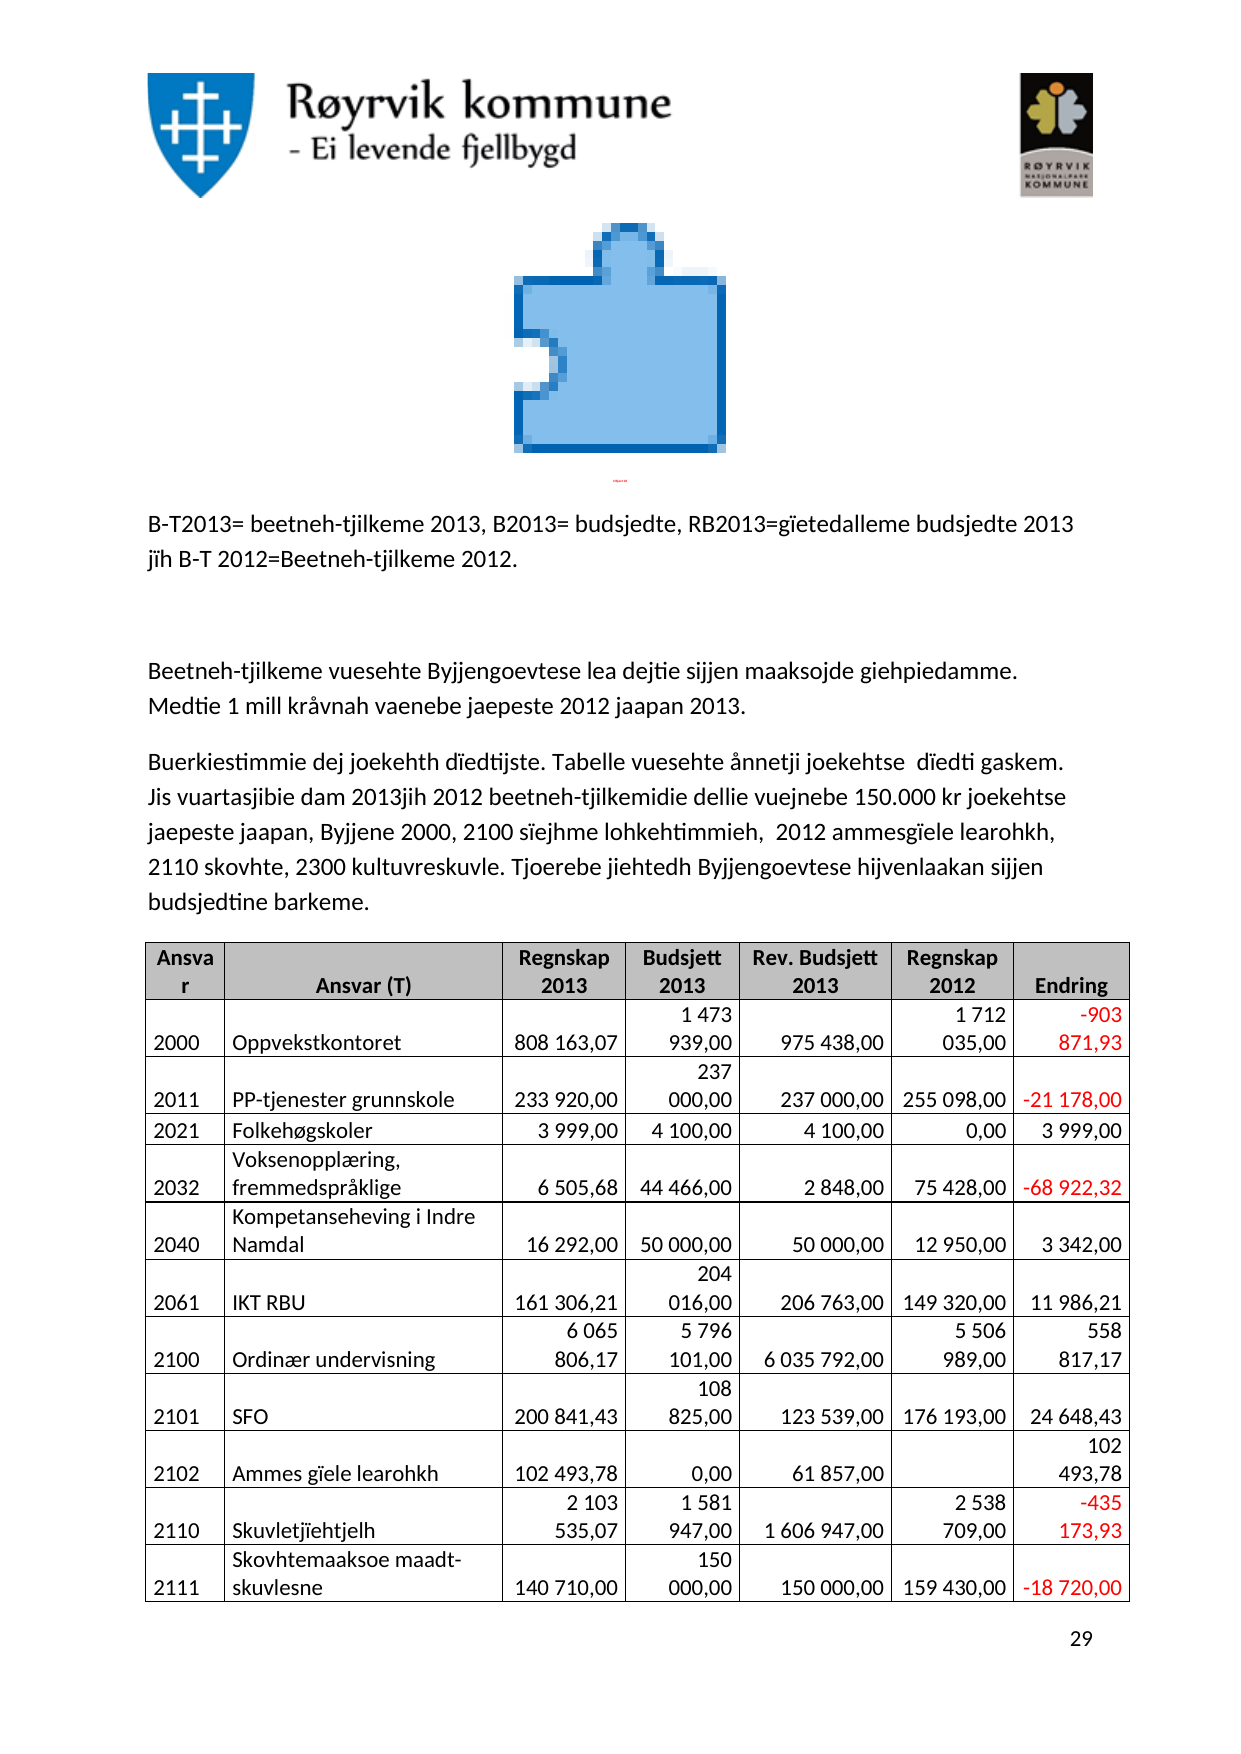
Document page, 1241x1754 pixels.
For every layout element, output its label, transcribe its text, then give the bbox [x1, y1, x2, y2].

text Beetneh-tjilkeme vuesehte Byjjengoevtese lea dejtie sijjen maaksojde giehpiedamme. Medtie 1 mill kråvnah vaenebe jaepeste 2012 jaapan 2013. [148, 655, 1093, 721]
table_cell -435 173,93 [1014, 1488, 1129, 1544]
table_cell 1 473 939,00 [626, 1000, 739, 1056]
table_cell 3 999,00 [1014, 1114, 1129, 1144]
table_cell 0,00 [626, 1431, 739, 1487]
table_header Regnskap 2013 [503, 943, 625, 999]
table_cell 2110 [146, 1488, 224, 1544]
text B-T2013= beetneh-tjilkeme 2013, B2013= budsjedte, RB2013=gïetedalleme budsjedte 2013 jïh B-T 2012=Beetneh-tjilkeme 2012. [148, 508, 1093, 574]
table_cell 24 648,43 [1014, 1374, 1129, 1430]
table_cell 233 920,00 [503, 1057, 625, 1113]
table_cell 2 103 535,07 [503, 1488, 625, 1544]
table_cell PP-tjenester grunnskole [225, 1057, 502, 1113]
table_cell 50 000,00 [626, 1203, 739, 1258]
table_cell 237 000,00 [626, 1057, 739, 1113]
table_cell 150 000,00 [740, 1545, 891, 1601]
table_cell 5 796 101,00 [626, 1317, 739, 1373]
table_cell 102 493,78 [503, 1431, 625, 1487]
table_cell 200 841,43 [503, 1374, 625, 1430]
table_cell 2000 [146, 1000, 224, 1056]
table_cell 176 193,00 [892, 1374, 1013, 1430]
table_cell 5 506 989,00 [892, 1317, 1013, 1373]
table_cell 159 430,00 [892, 1545, 1013, 1601]
table_cell 140 710,00 [503, 1545, 625, 1601]
table_cell 4 100,00 [626, 1114, 739, 1144]
table_cell -903 871,93 [1014, 1000, 1129, 1056]
table_cell Oppvekstkontoret [225, 1000, 502, 1056]
table_cell 2040 [146, 1203, 224, 1258]
text Buerkiestimmie dej joekehth dïedtijste. Tabelle vuesehte ånnetji joekehtse dïedti gaskem. Jis vuartasjibie dam 2013jih 2012 beetneh-tjilkemidie dellie vuejnebe 150.000 kr joekehtse jaepeste jaapan, Byjjene 2000, 2100 sïejhme lohkehtimmieh, 2012 ammesgïele learohkh, 2110 skovhte, 2300 kultuvreskuvle. Tjoerebe jiehtedh Byjjengoevtese hijvenlaakan sijjen budsjedtine barkeme. [148, 746, 1093, 917]
table_cell -21 178,00 [1014, 1057, 1129, 1113]
table_cell 2021 [146, 1114, 224, 1144]
table_cell -18 720,00 [1014, 1545, 1129, 1601]
table_header Ansvar (T) [225, 943, 502, 999]
table_cell 6 505,68 [503, 1145, 625, 1201]
picture [147, 73, 1093, 198]
table_cell SFO [225, 1374, 502, 1430]
table_cell 237 000,00 [740, 1057, 891, 1113]
table_cell 3 342,00 [1014, 1203, 1129, 1258]
table_cell 0,00 [892, 1114, 1013, 1144]
table_cell 123 539,00 [740, 1374, 891, 1430]
table_cell 2 538 709,00 [892, 1488, 1013, 1544]
table_header Rev. Budsjett 2013 [740, 943, 891, 999]
table_cell 61 857,00 [740, 1431, 891, 1487]
table_cell 4 100,00 [740, 1114, 891, 1144]
table_header Budsjett 2013 [626, 943, 739, 999]
table_cell 206 763,00 [740, 1260, 891, 1316]
table_header Regnskap 2012 [892, 943, 1013, 999]
table_cell Skovhtemaaksoe maadt-skuvlesne [225, 1545, 502, 1601]
table_cell 2101 [146, 1374, 224, 1430]
table_header Ansvar [146, 943, 224, 999]
table_cell 50 000,00 [740, 1203, 891, 1258]
table_cell 102 493,78 [1014, 1431, 1129, 1487]
table_cell 255 098,00 [892, 1057, 1013, 1113]
table_cell 1 712 035,00 [892, 1000, 1013, 1056]
table_cell [892, 1431, 1013, 1487]
table_cell -68 922,32 [1014, 1145, 1129, 1201]
table_cell 2032 [146, 1145, 224, 1201]
table_cell Voksenopplæring, fremmedspråklige [225, 1145, 502, 1201]
table_cell 150 000,00 [626, 1545, 739, 1601]
table_cell 16 292,00 [503, 1203, 625, 1258]
table_cell 11 986,21 [1014, 1260, 1129, 1316]
table_cell Ordinær undervisning [225, 1317, 502, 1373]
table_cell 2111 [146, 1545, 224, 1601]
table_cell 2011 [146, 1057, 224, 1113]
table_cell 2 848,00 [740, 1145, 891, 1201]
table_cell 2061 [146, 1260, 224, 1316]
table_cell 161 306,21 [503, 1260, 625, 1316]
table_cell Skuvletjïehtjelh [225, 1488, 502, 1544]
table_header Endring [1014, 943, 1129, 999]
table_cell 1 606 947,00 [740, 1488, 891, 1544]
table_cell 808 163,07 [503, 1000, 625, 1056]
table_cell 558 817,17 [1014, 1317, 1129, 1373]
table_cell 75 428,00 [892, 1145, 1013, 1201]
table_cell 12 950,00 [892, 1203, 1013, 1258]
table_cell 6 035 792,00 [740, 1317, 891, 1373]
table_cell 1 581 947,00 [626, 1488, 739, 1544]
table_cell 975 438,00 [740, 1000, 891, 1056]
table_cell Kompetanseheving i Indre Namdal [225, 1203, 502, 1258]
table_cell 204 016,00 [626, 1260, 739, 1316]
table_cell Ammes gïele learohkh [225, 1431, 502, 1487]
table_cell 2100 [146, 1317, 224, 1373]
table_cell 3 999,00 [503, 1114, 625, 1144]
table_cell 44 466,00 [626, 1145, 739, 1201]
table_cell 6 065 806,17 [503, 1317, 625, 1373]
table_cell Folkehøgskoler [225, 1114, 502, 1144]
table_cell 2102 [146, 1431, 224, 1487]
table_cell IKT RBU [225, 1260, 502, 1316]
table_cell 108 825,00 [626, 1374, 739, 1430]
table_cell 149 320,00 [892, 1260, 1013, 1316]
